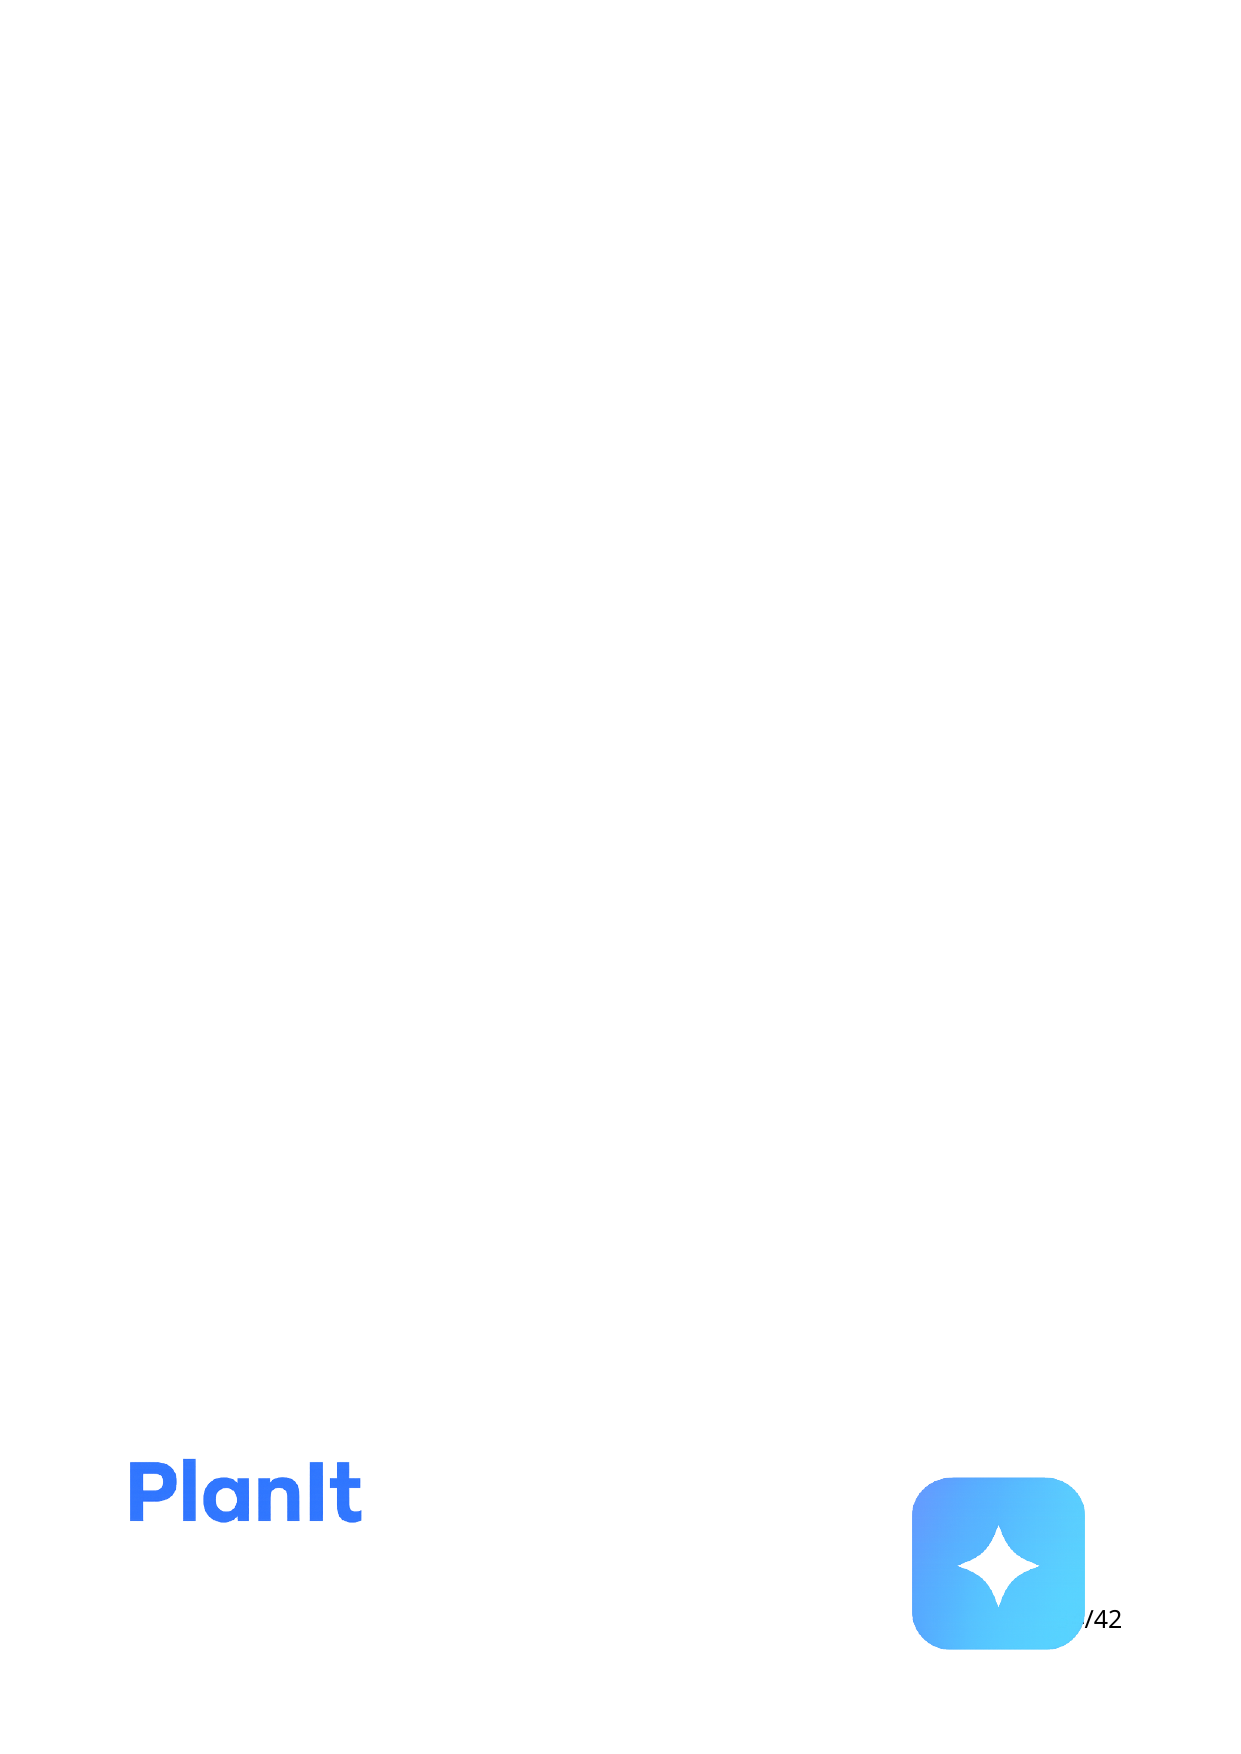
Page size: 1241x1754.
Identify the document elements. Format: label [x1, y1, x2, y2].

picture [122, 1430, 378, 1551]
picture [894, 1462, 1103, 1665]
